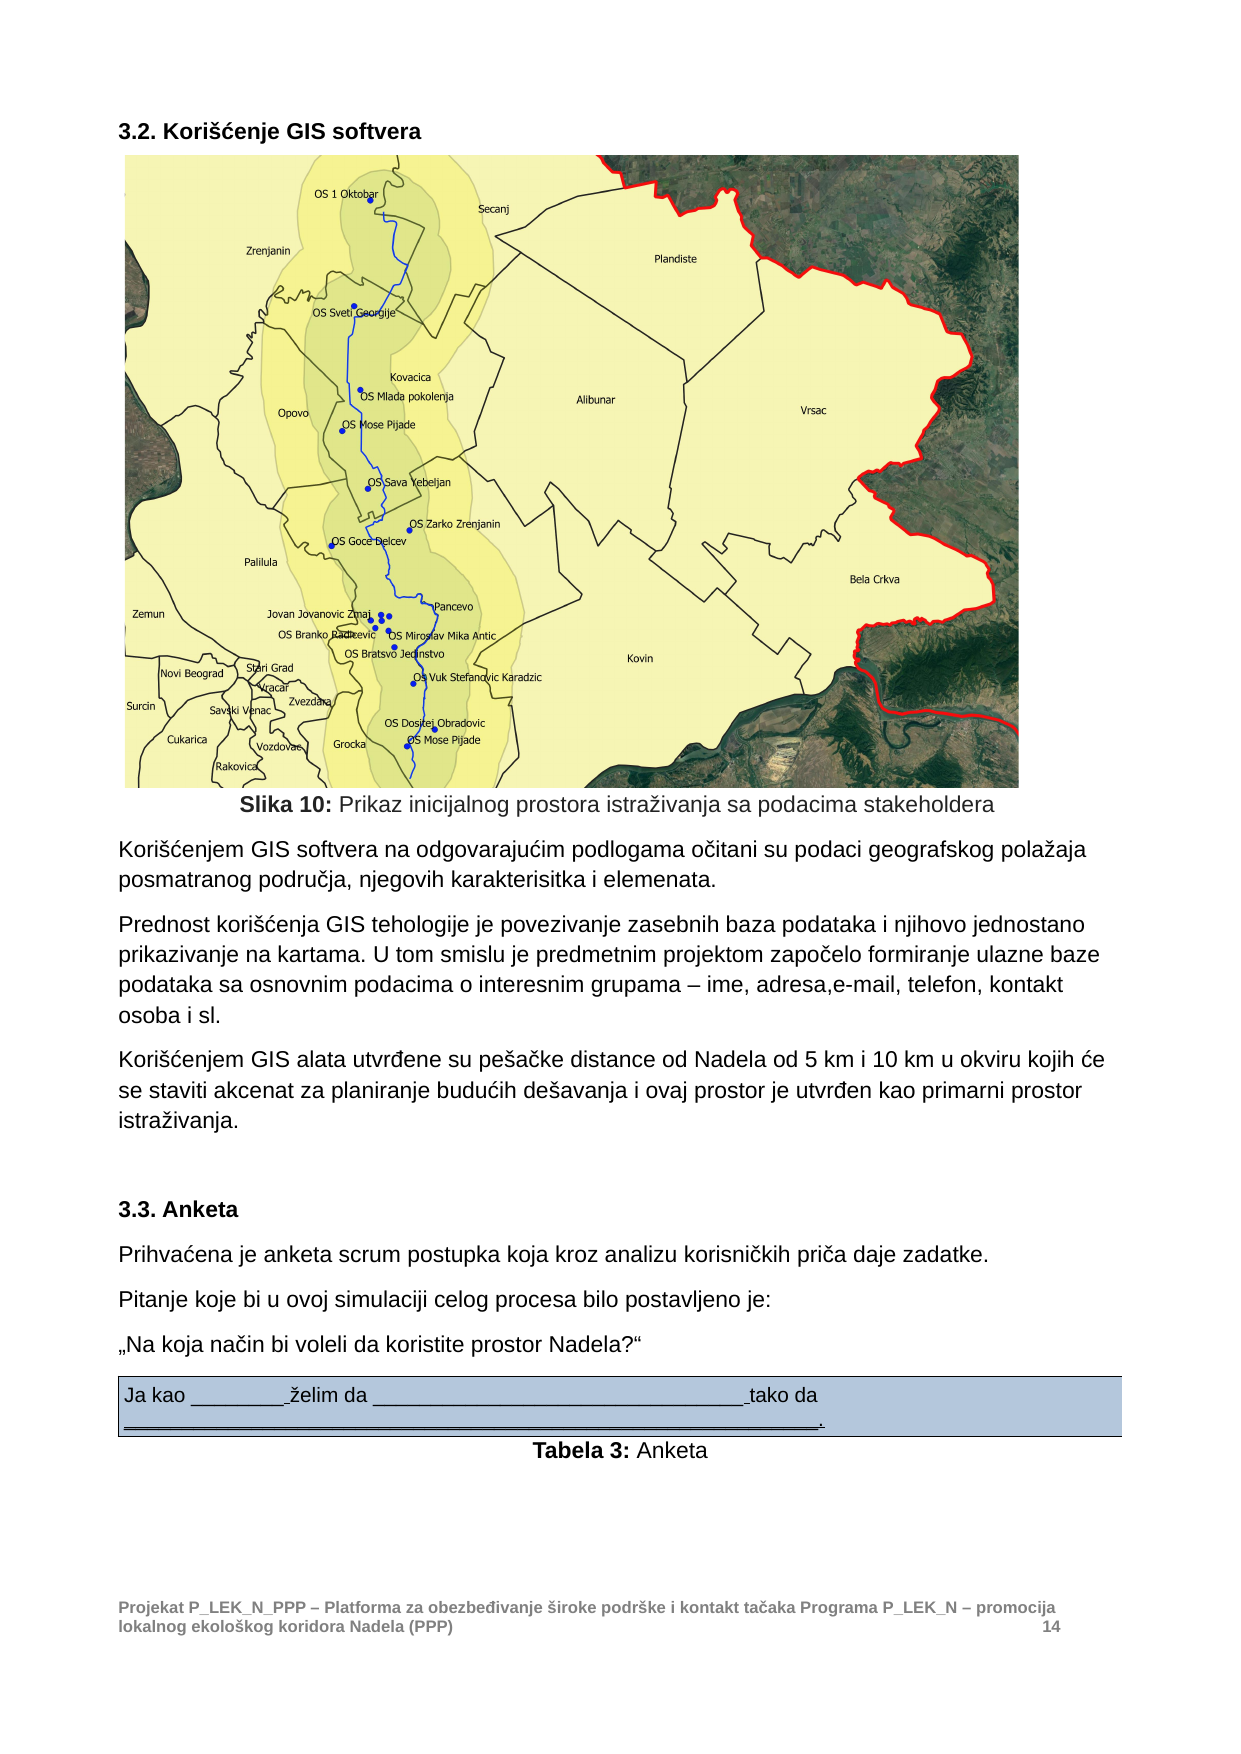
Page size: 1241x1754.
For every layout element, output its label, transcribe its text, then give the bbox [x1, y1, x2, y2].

picture [124, 155, 1019, 788]
text Korišćenjem GIS alata utvrđene su pešačke distance od Nadela od 5 km i 10 km u okviru kojih će se staviti akcenat za planiranje budućih dešavanja i ovaj prostor je utvrđen kao primarni prostor istraživanja. [118, 1046, 1122, 1133]
table_header Ja kao ________ želim da ________________________________ tako da ____________________________________________________________. [119, 1377, 1122, 1436]
text 3.3. Anketa [118, 1196, 1122, 1223]
text „Na koja način bi voleli da koristite prostor Nadela?“ [118, 1331, 1122, 1357]
text Pitanje koje bi u ovoj simulaciji celog procesa bilo postavljeno je: [118, 1286, 1122, 1312]
text Prednost korišćenja GIS tehologije je povezivanje zasebnih baza podataka i njihovo jednostano prikazivanje na kartama. U tom smislu je predmetnim projektom započelo formiranje ulazne baze podataka sa osnovnim podacima o interesnim grupama – ime, adresa,e-mail, telefon, kontakt osoba i sl. [118, 911, 1122, 1028]
text Tabela 3: Anketa [118, 1437, 1122, 1463]
text Korišćenjem GIS softvera na odgovarajućim podlogama očitani su podaci geografskog polažaja posmatranog područja, njegovih karakterisitka i elemenata. [118, 836, 1122, 893]
text Prihvaćena je anketa scrum postupka koja kroz analizu korisničkih priča daje zadatke. [118, 1241, 1122, 1268]
text 3.2. Korišćenje GIS softvera [118, 118, 1122, 144]
text Slika 10: Prikaz inicijalnog prostora istraživanja sa podacima stakeholdera [118, 163, 1122, 818]
